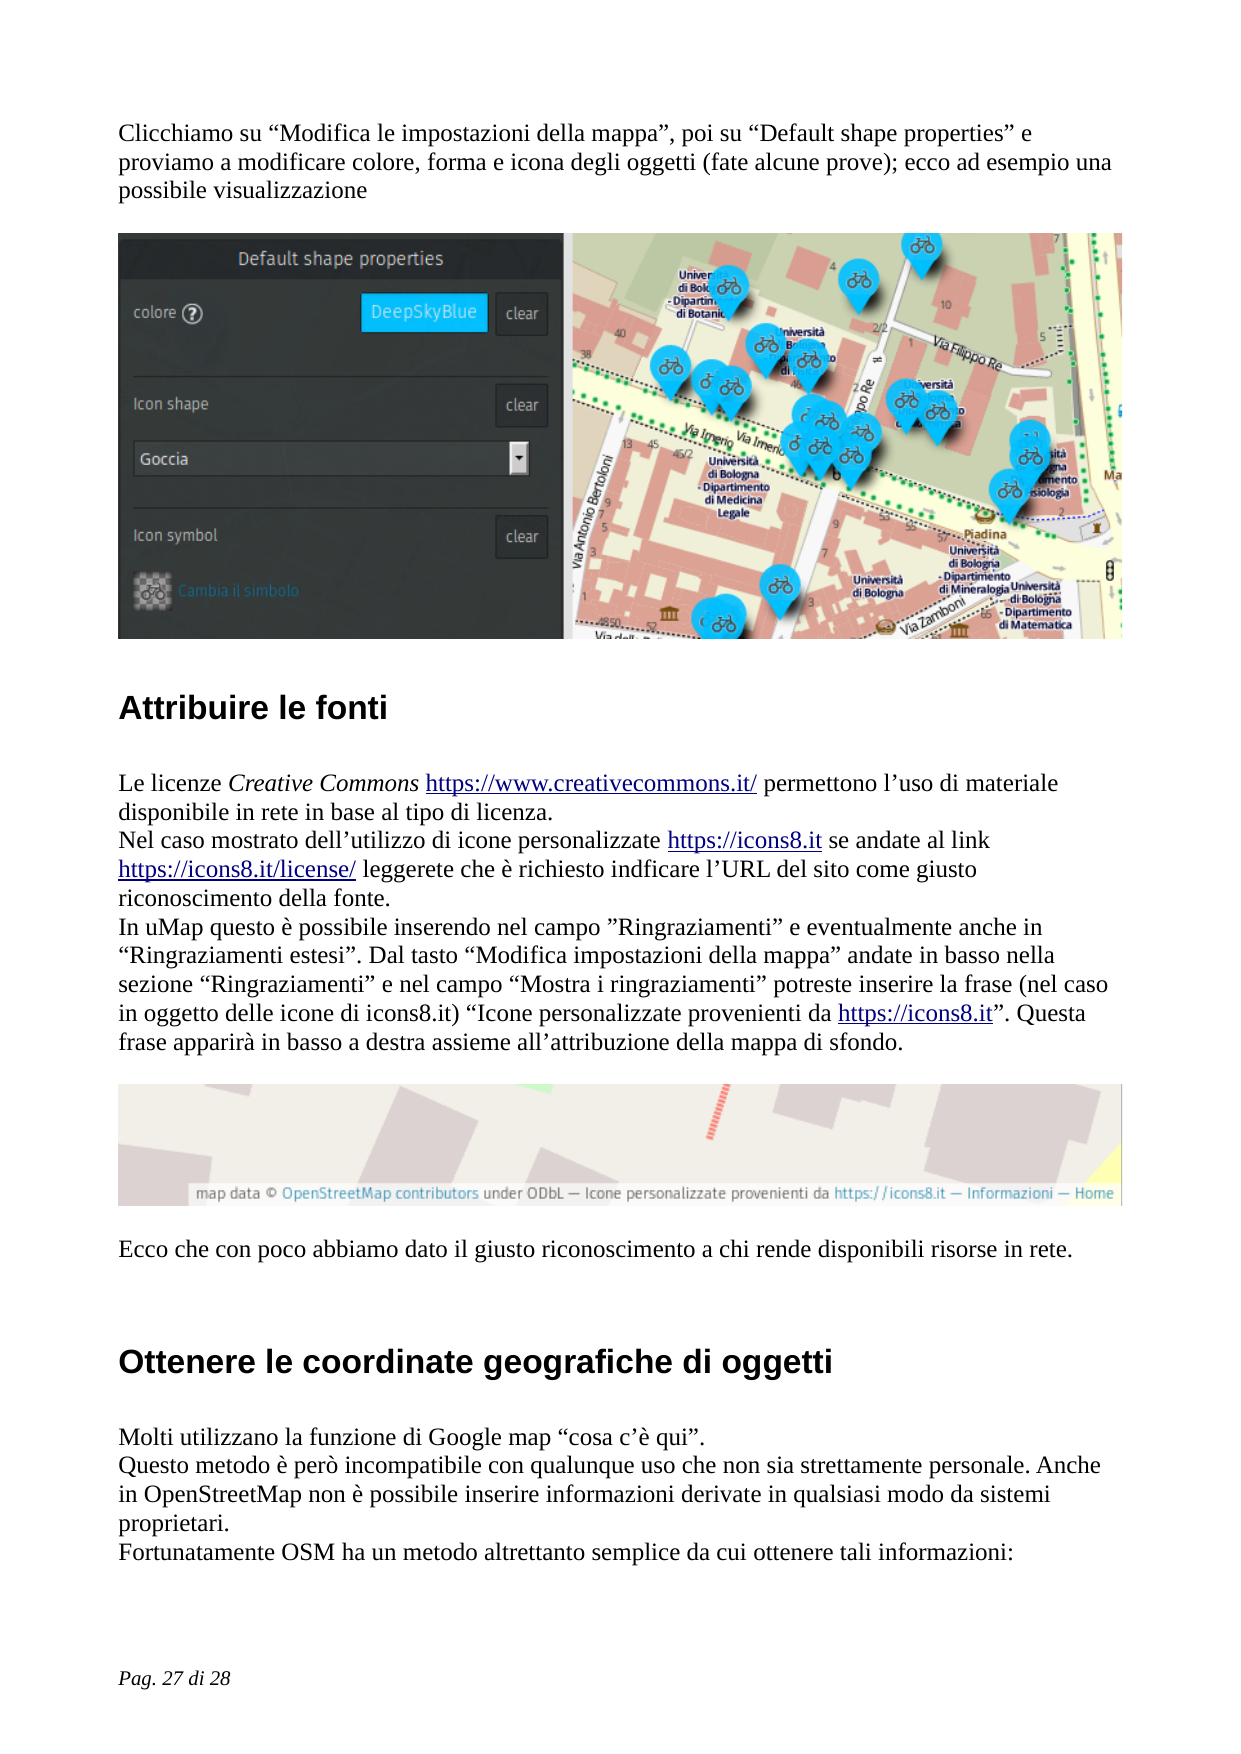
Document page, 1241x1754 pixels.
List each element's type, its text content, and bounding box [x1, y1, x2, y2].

text Molti utilizzano la funzione di Google map “cosa c’è qui”. [118, 1422, 1122, 1450]
text In uMap questo è possibile inserendo nel campo ”Ringraziamenti” e eventualmente anche in “Ringraziamenti estesi”. Dal tasto “Modifica impostazioni della mappa” andate in basso nella sezione “Ringraziamenti” e nel campo “Mostra i ringraziamenti” potreste inserire la frase (nel caso in oggetto delle icone di icons8.it) “Icone personalizzate provenienti da https://icons8.it”. Questa frase apparirà in basso a destra assieme all’attribuzione della mappa di sfondo. [118, 912, 1122, 1056]
text Ecco che con poco abbiamo dato il giusto riconoscimento a chi rende disponibili risorse in rete. [118, 1234, 1122, 1263]
text Nel caso mostrato dell’utilizzo di icone personalizzate https://icons8.it se andate al link https://icons8.it/license/ leggerete che è richiesto indficare l’URL del sito come giusto riconoscimento della fonte. [118, 826, 1122, 912]
text Clicchiamo su “Modifica le impostazioni della mappa”, poi su “Default shape properties” e proviamo a modificare colore, forma e icona degli oggetti (fate alcune prove); ecco ad esempio una possibile visualizzazione [118, 118, 1122, 204]
picture [118, 1084, 1123, 1206]
picture [118, 233, 1123, 639]
text Questo metodo è però incompatibile con qualunque uso che non sia strettamente personale. Anche in OpenStreetMap non è possibile inserire informazioni derivate in qualsiasi modo da sistemi proprietari. [118, 1450, 1122, 1537]
picture [711, 614, 737, 633]
text Fortunatamente OSM ha un metodo altrettanto semplice da cui ottenere tali informazioni: [118, 1537, 1122, 1565]
text Le licenze Creative Commons https://www.creativecommons.it/ permettono l’uso di materiale disponibile in rete in base al tipo di licenza. [118, 768, 1122, 826]
subtitle Ottenere le coordinate geografiche di oggetti [118, 1342, 1122, 1380]
subtitle Attribuire le fonti [118, 688, 1122, 727]
